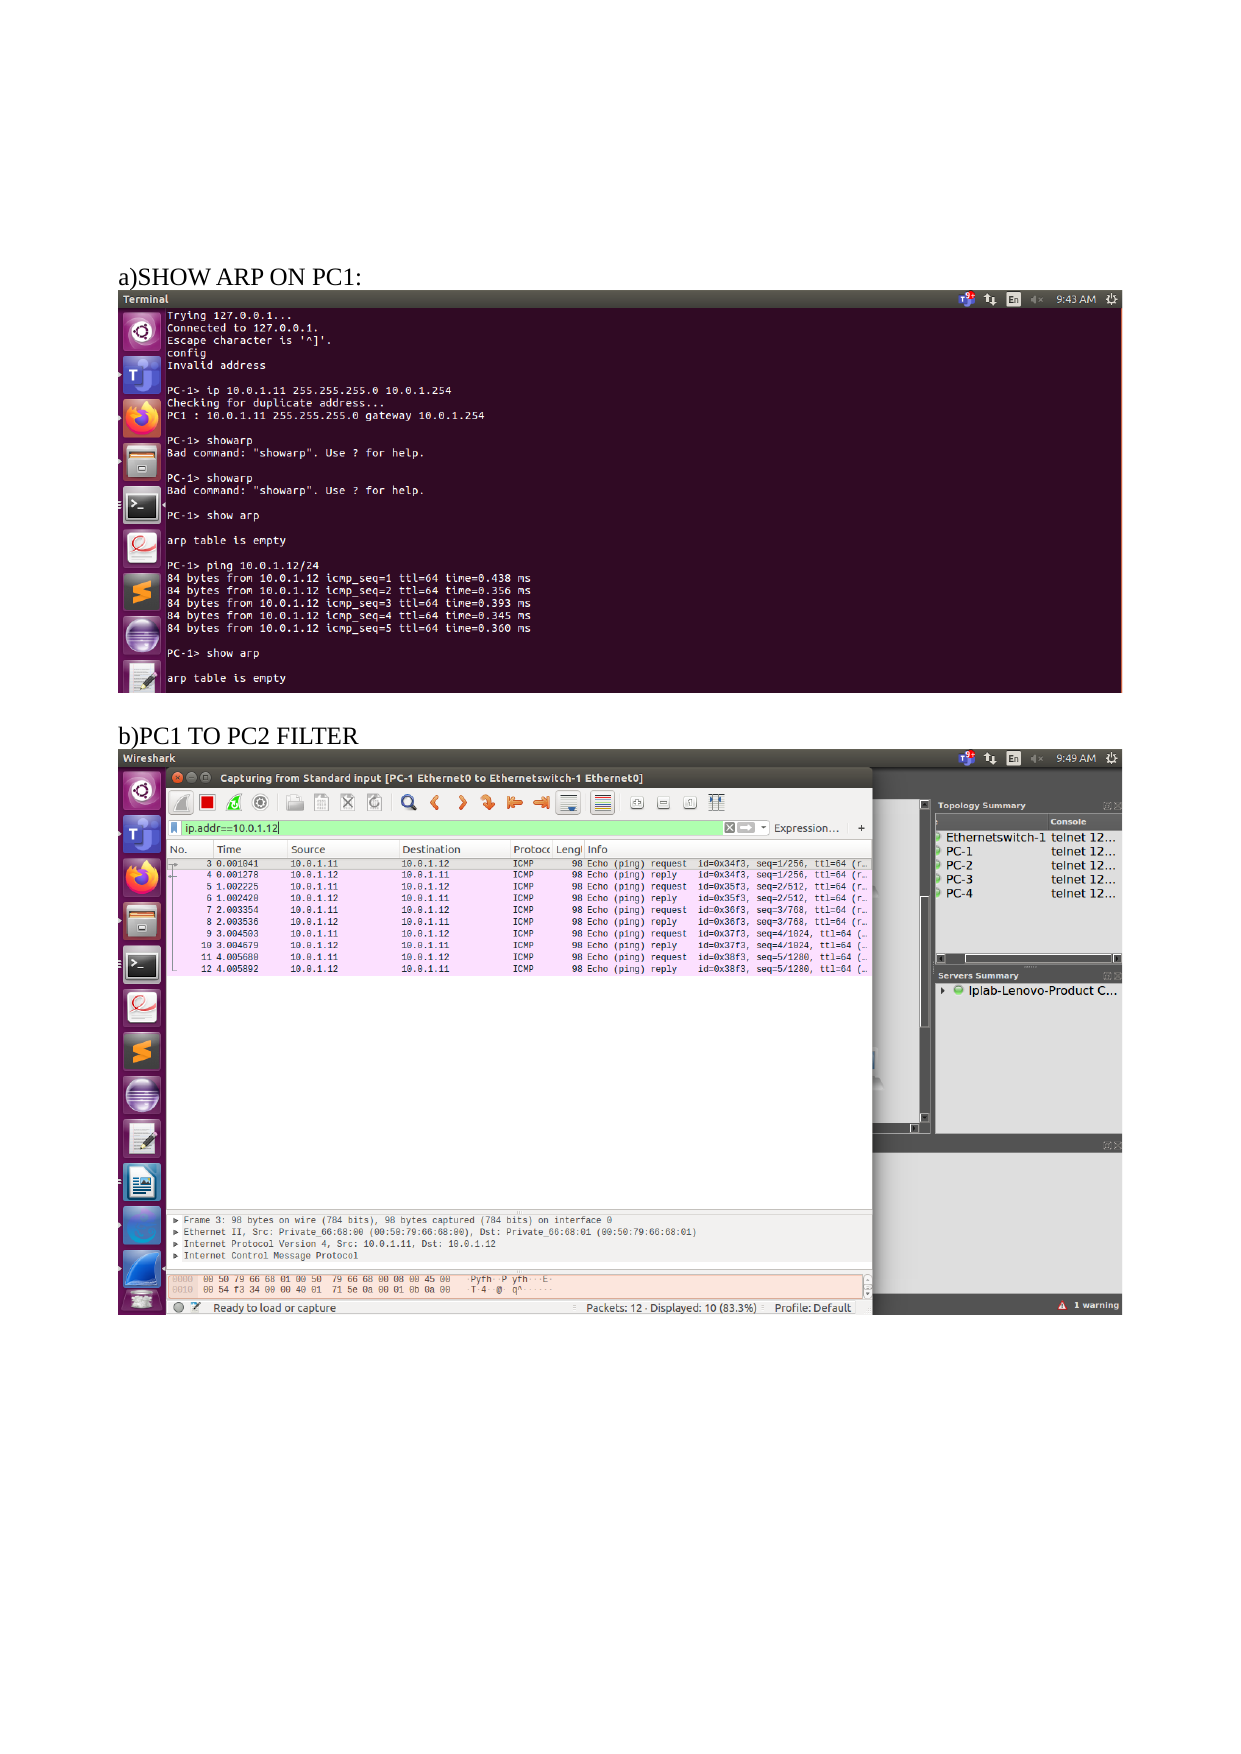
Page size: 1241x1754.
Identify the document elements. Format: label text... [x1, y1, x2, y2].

text b)PC1 TO PC2 FILTER [118, 693, 1122, 749]
picture [118, 290, 1123, 693]
text a)SHOW ARP ON PC1: [118, 262, 1122, 290]
picture [118, 749, 1123, 1315]
